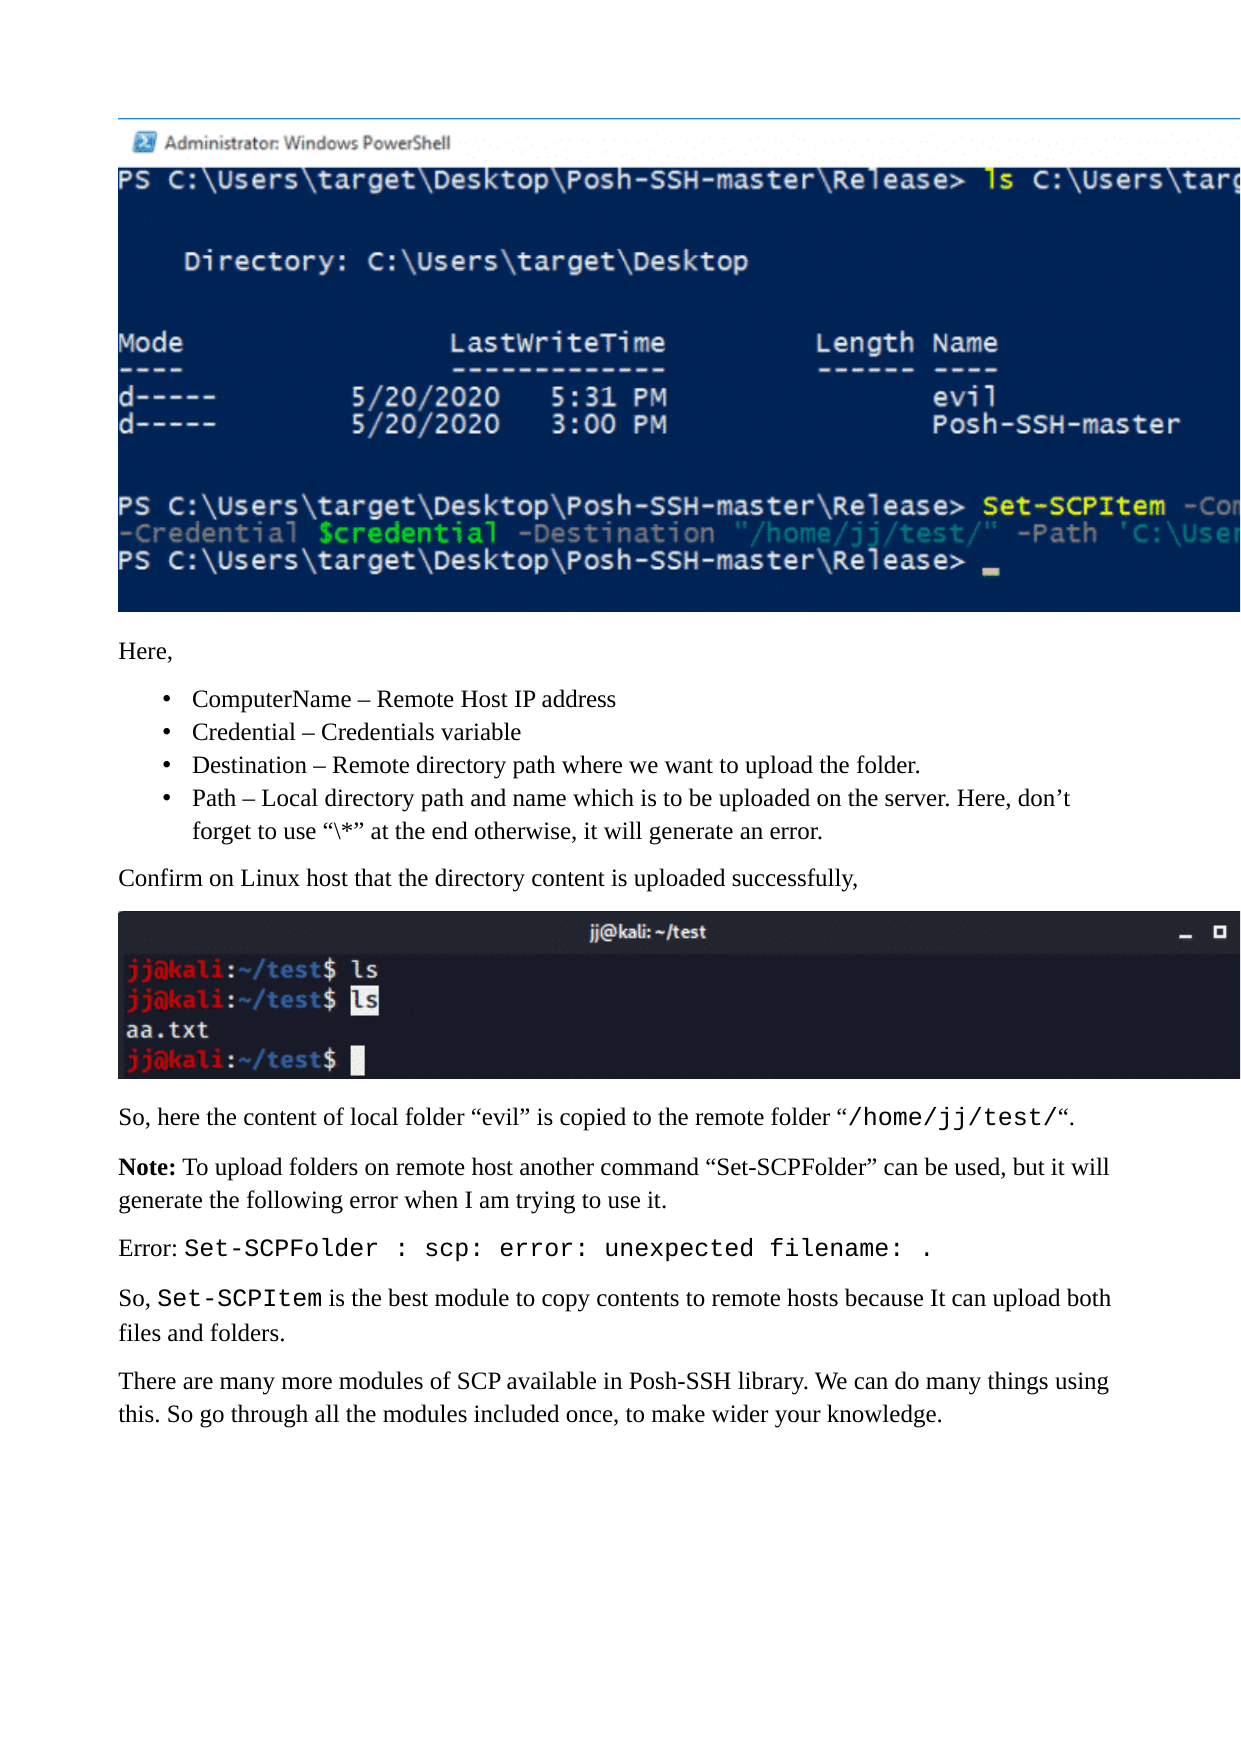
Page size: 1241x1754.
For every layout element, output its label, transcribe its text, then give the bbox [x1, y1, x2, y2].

text Here, [118, 636, 1122, 665]
list Destination – Remote directory path where we want to upload the folder. [162, 750, 1122, 778]
picture [118, 911, 1241, 1079]
text There are many more modules of SCP available in Posh-SSH library. We can do many things using this. So go through all the modules included once, to make wider your knowledge. [118, 1366, 1122, 1428]
list Path – Local directory path and name which is to be uploaded on the server. Here, don’t forget to use “\*” at the end otherwise, it will generate an error. [162, 783, 1122, 844]
text Error: Set-SCPFolder : scp: error: unexpected filename: . [118, 1233, 1122, 1264]
text So, here the content of local folder “evil” is copied to the remote folder “/home/jj/test/“. [118, 1102, 1122, 1133]
picture [118, 118, 1241, 612]
list Credential – Credentials variable [162, 717, 1122, 746]
text Confirm on Linux host that the directory content is uploaded successfully, [118, 863, 1122, 892]
list ComputerName – Remote Host IP address [162, 684, 1122, 712]
text Note: To upload folders on remote host another command “Set-SCPFolder” can be used, but it will generate the following error when I am trying to use it. [118, 1152, 1122, 1214]
text So, Set-SCPItem is the best module to copy contents to remote hosts because It can upload both files and folders. [118, 1283, 1122, 1347]
